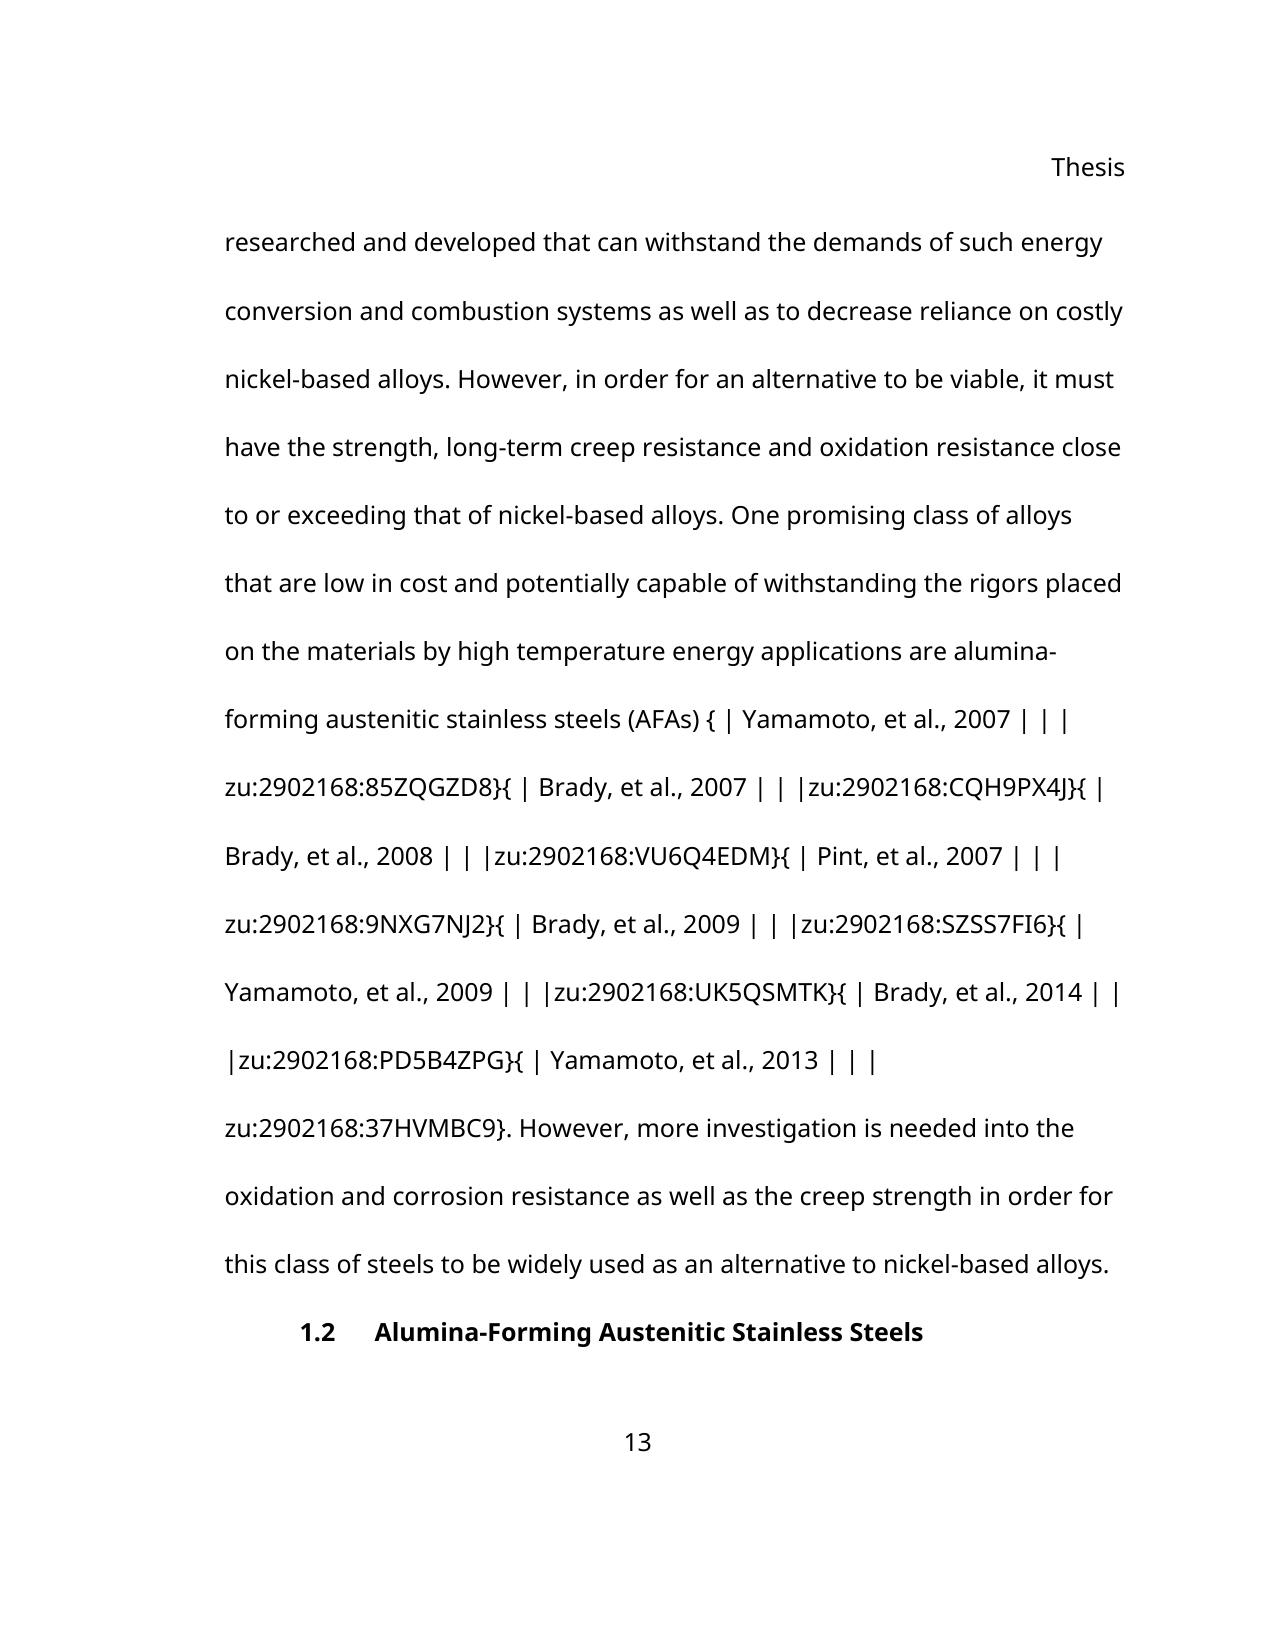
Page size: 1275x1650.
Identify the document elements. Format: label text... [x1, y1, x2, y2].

text researched and developed that can withstand the demands of such energy conversion and combustion systems as well as to decrease reliance on costly nickel-based alloys. However, in order for an alternative to be viable, it must have the strength, long-term creep resistance and oxidation resistance close to or exceeding that of nickel-based alloys. One promising class of alloys that are low in cost and potentially capable of withstanding the rigors placed on the materials by high temperature energy applications are alumina-forming austenitic stainless steels (AFAs) { | Yamamoto, et al., 2007 | | |zu:2902168:85ZQGZD8}{ | Brady, et al., 2007 | | |zu:2902168:CQH9PX4J}{ | Brady, et al., 2008 | | |zu:2902168:VU6Q4EDM}{ | Pint, et al., 2007 | | |zu:2902168:9NXG7NJ2}{ | Brady, et al., 2009 | | |zu:2902168:SZSS7FI6}{ | Yamamoto, et al., 2009 | | |zu:2902168:UK5QSMTK}{ | Brady, et al., 2014 | | |zu:2902168:PD5B4ZPG}{ | Yamamoto, et al., 2013 | | |zu:2902168:37HVMBC9}. However, more investigation is needed into the oxidation and corrosion resistance as well as the creep strength in order for this class of steels to be widely used as an alternative to nickel-based alloys. [224, 225, 1125, 1281]
text 1.2 Alumina-Forming Austenitic Stainless Steels [224, 1315, 1125, 1349]
